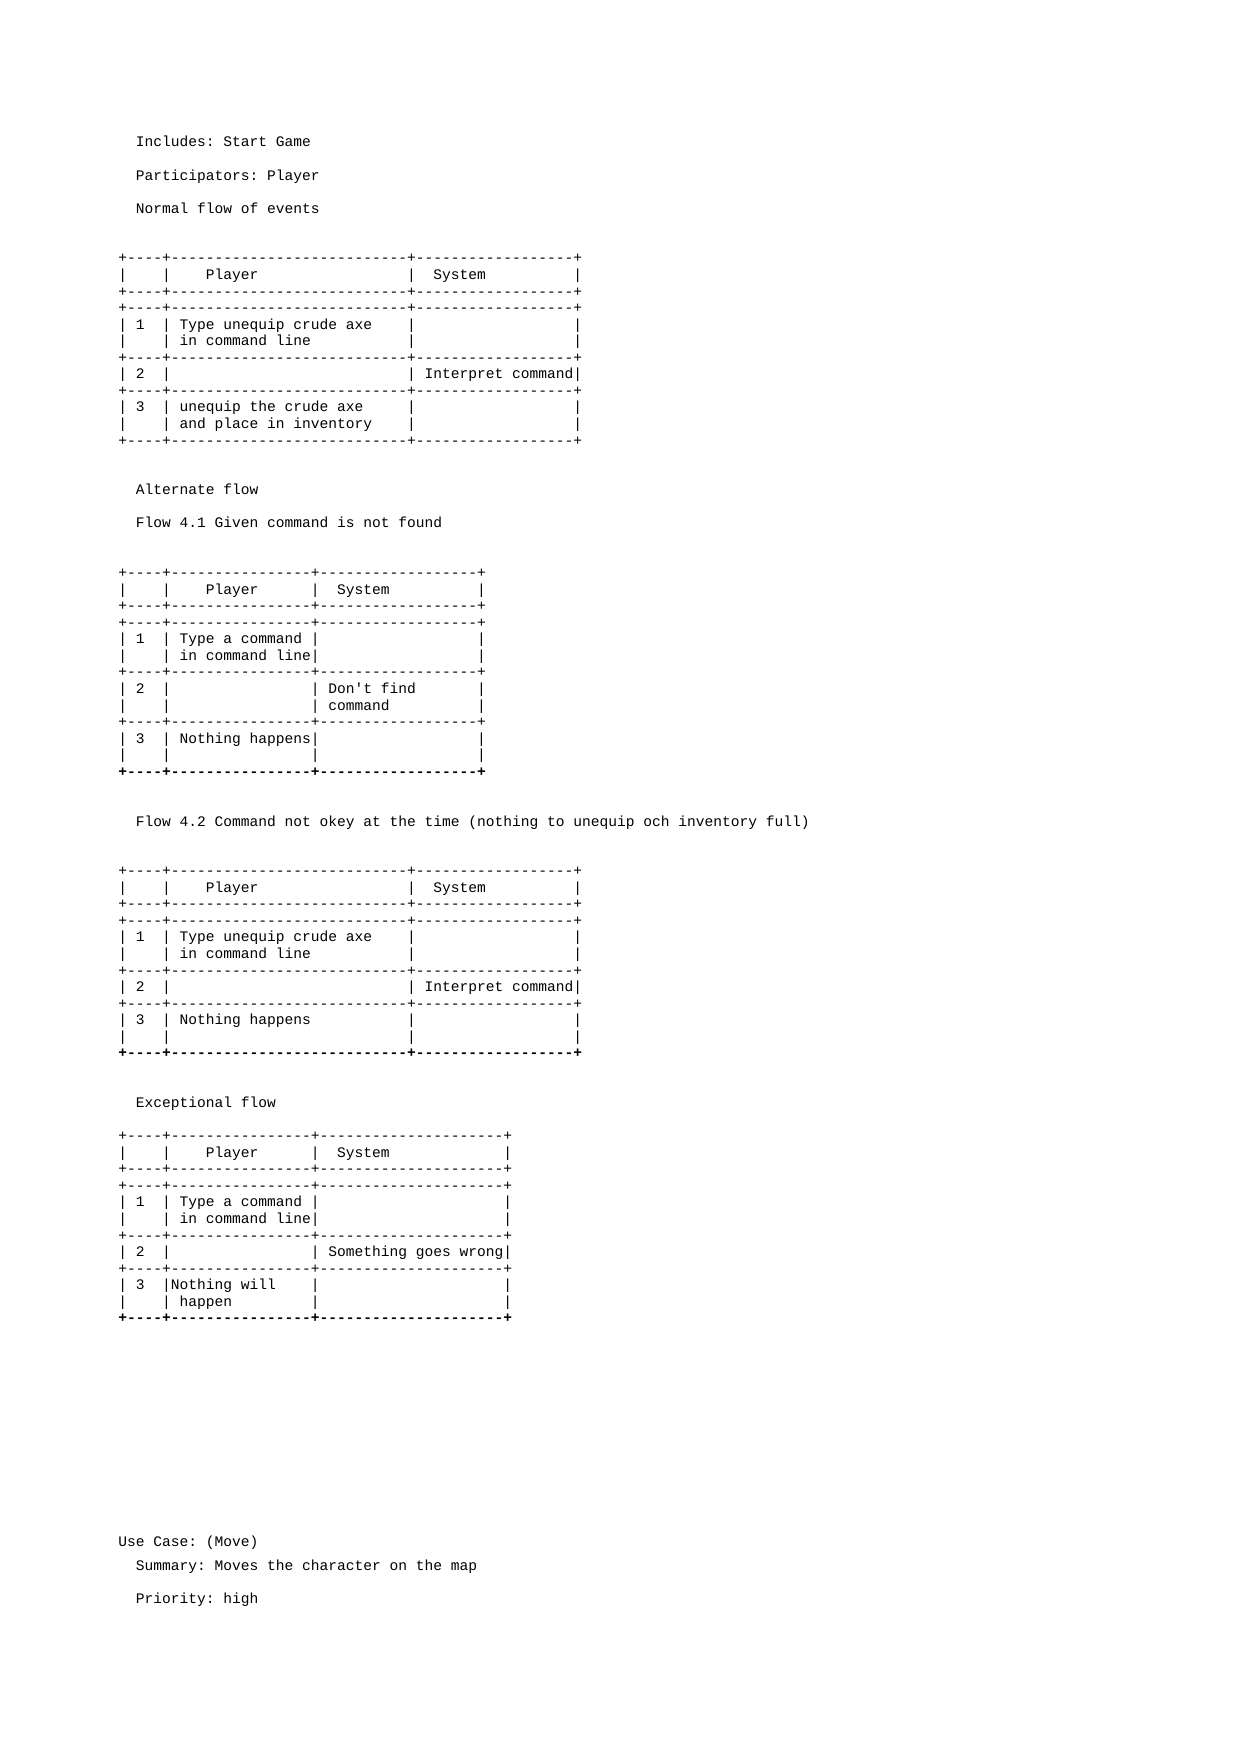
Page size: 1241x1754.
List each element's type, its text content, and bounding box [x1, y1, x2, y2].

text | | in command line | | [118, 946, 1122, 963]
text +----+----------------+------------------+ [118, 665, 1122, 681]
text +----+----------------+------------------+ [118, 615, 1122, 632]
text +----+---------------------------+------------------+ [118, 897, 1122, 913]
text +----+----------------+------------------+ [118, 598, 1122, 615]
text Flow 4.1 Given command is not found [118, 516, 1122, 532]
text +----+---------------------------+------------------+ [118, 1046, 1122, 1062]
text | 1 | Type unequip crude axe | | [118, 317, 1122, 333]
text +----+---------------------------+------------------+ [118, 963, 1122, 979]
text +----+---------------------------+------------------+ [118, 251, 1122, 267]
text +----+----------------+---------------------+ [118, 1162, 1122, 1178]
text | 3 | Nothing happens | | [118, 1012, 1122, 1029]
text | | happen | | [118, 1294, 1122, 1311]
text Priority: high [118, 1592, 1122, 1608]
text | 2 | | Something goes wrong| [118, 1244, 1122, 1261]
text Flow 4.2 Command not okey at the time (nothing to unequip och inventory full) [118, 814, 1122, 830]
text Includes: Start Game [118, 135, 1122, 151]
text | | Player | System | [118, 267, 1122, 284]
text +----+---------------------------+------------------+ [118, 383, 1122, 400]
text | | | | [118, 1029, 1122, 1046]
text | 3 |Nothing will | | [118, 1277, 1122, 1294]
text | 2 | | Interpret command| [118, 979, 1122, 996]
text | | and place in inventory | | [118, 416, 1122, 433]
text +----+----------------+---------------------+ [118, 1261, 1122, 1277]
text | | in command line| | [118, 648, 1122, 665]
text | | | | [118, 747, 1122, 764]
text +----+---------------------------+------------------+ [118, 284, 1122, 300]
text | 2 | | Don't find | [118, 681, 1122, 698]
text +----+----------------+---------------------+ [118, 1311, 1122, 1327]
text | 1 | Type unequip crude axe | | [118, 930, 1122, 946]
text Use Case: (Move) [118, 1534, 1122, 1550]
text Summary: Moves the character on the map [118, 1558, 1122, 1575]
text | | Player | System | [118, 582, 1122, 598]
text Exceptional flow [118, 1095, 1122, 1112]
text +----+----------------+---------------------+ [118, 1178, 1122, 1195]
text | | | command | [118, 698, 1122, 714]
text +----+----------------+---------------------+ [118, 1228, 1122, 1244]
text | 1 | Type a command | | [118, 632, 1122, 648]
text Participators: Player [118, 168, 1122, 184]
text | | in command line| | [118, 1211, 1122, 1228]
text +----+---------------------------+------------------+ [118, 913, 1122, 930]
text +----+---------------------------+------------------+ [118, 996, 1122, 1012]
text +----+---------------------------+------------------+ [118, 863, 1122, 880]
text +----+----------------+------------------+ [118, 714, 1122, 731]
text +----+---------------------------+------------------+ [118, 433, 1122, 449]
text Normal flow of events [118, 201, 1122, 217]
text | | Player | System | [118, 880, 1122, 897]
text | 1 | Type a command | | [118, 1195, 1122, 1211]
text | | Player | System | [118, 1145, 1122, 1162]
text +----+---------------------------+------------------+ [118, 350, 1122, 367]
text +----+----------------+------------------+ [118, 565, 1122, 582]
text +----+----------------+---------------------+ [118, 1128, 1122, 1145]
text Alternate flow [118, 482, 1122, 499]
text +----+---------------------------+------------------+ [118, 300, 1122, 317]
text +----+----------------+------------------+ [118, 764, 1122, 781]
text | 3 | Nothing happens| | [118, 731, 1122, 747]
text | 2 | | Interpret command| [118, 367, 1122, 383]
text | 3 | unequip the crude axe | | [118, 400, 1122, 416]
text | | in command line | | [118, 333, 1122, 350]
